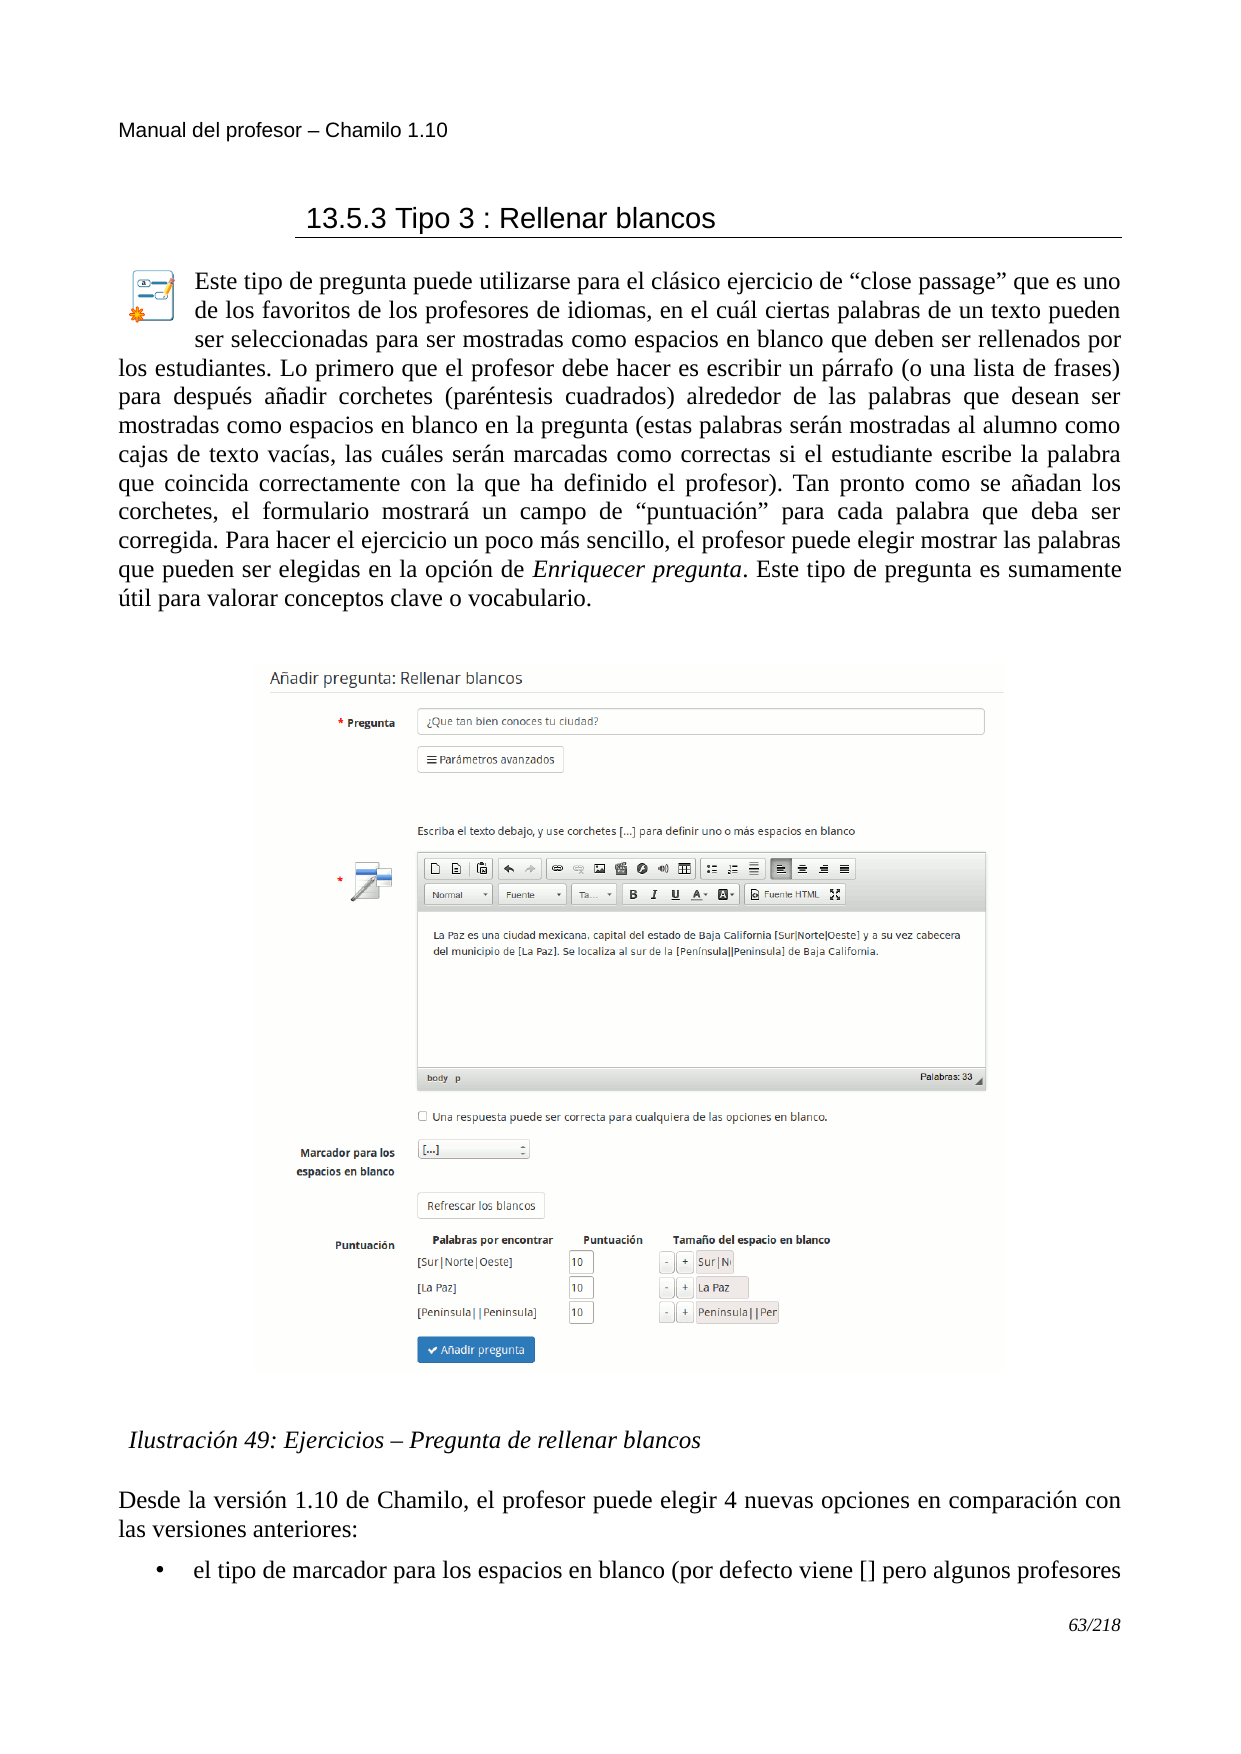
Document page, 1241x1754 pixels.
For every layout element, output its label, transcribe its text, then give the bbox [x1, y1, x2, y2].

picture [137, 279, 151, 288]
text Este tipo de pregunta puede utilizarse para el clásico ejercicio de “close passage” que es uno de los favoritos de los profesores de idiomas, en el cuál ciertas palabras de un texto pueden ser seleccionadas para ser mostradas como espacios en blanco que deben ser rellenados por los estudiantes. Lo primero que el profesor debe hacer es escribir un párrafo (o una lista de frases) para después añadir corchetes (paréntesis cuadrados) alrededor de las palabras que desean ser mostradas como espacios en blanco en la pregunta (estas palabras serán mostradas al alumno como cajas de texto vacías, las cuáles serán marcadas como correctas si el estudiante escribe la palabra que coincida correctamente con la que ha definido el profesor). Tan pronto como se añadan los corchetes, el formulario mostrará un campo de “puntuación” para cada palabra que deba ser corregida. Para hacer el ejercicio un poco más sencillo, el profesor puede elegir mostrar las palabras que pueden ser elegidas en la opción de Enriquecer pregunta. Este tipo de pregunta es sumamente útil para valorar conceptos clave o vocabulario. [118, 266, 1122, 611]
text Desde la versión 1.10 de Chamilo, el profesor puede elegir 4 nuevas opciones en comparación con las versiones anteriores: [118, 1486, 1122, 1543]
picture [154, 291, 168, 300]
list el tipo de marcador para los espacios en blanco (por defecto viene [] pero algunos profesores [156, 1556, 1122, 1584]
picture [253, 665, 1004, 1372]
text Ilustración 49: Ejercicios – Pregunta de rellenar blancos [128, 1425, 1129, 1454]
subtitle Tipo 3 : Rellenar blancos [295, 201, 1122, 237]
